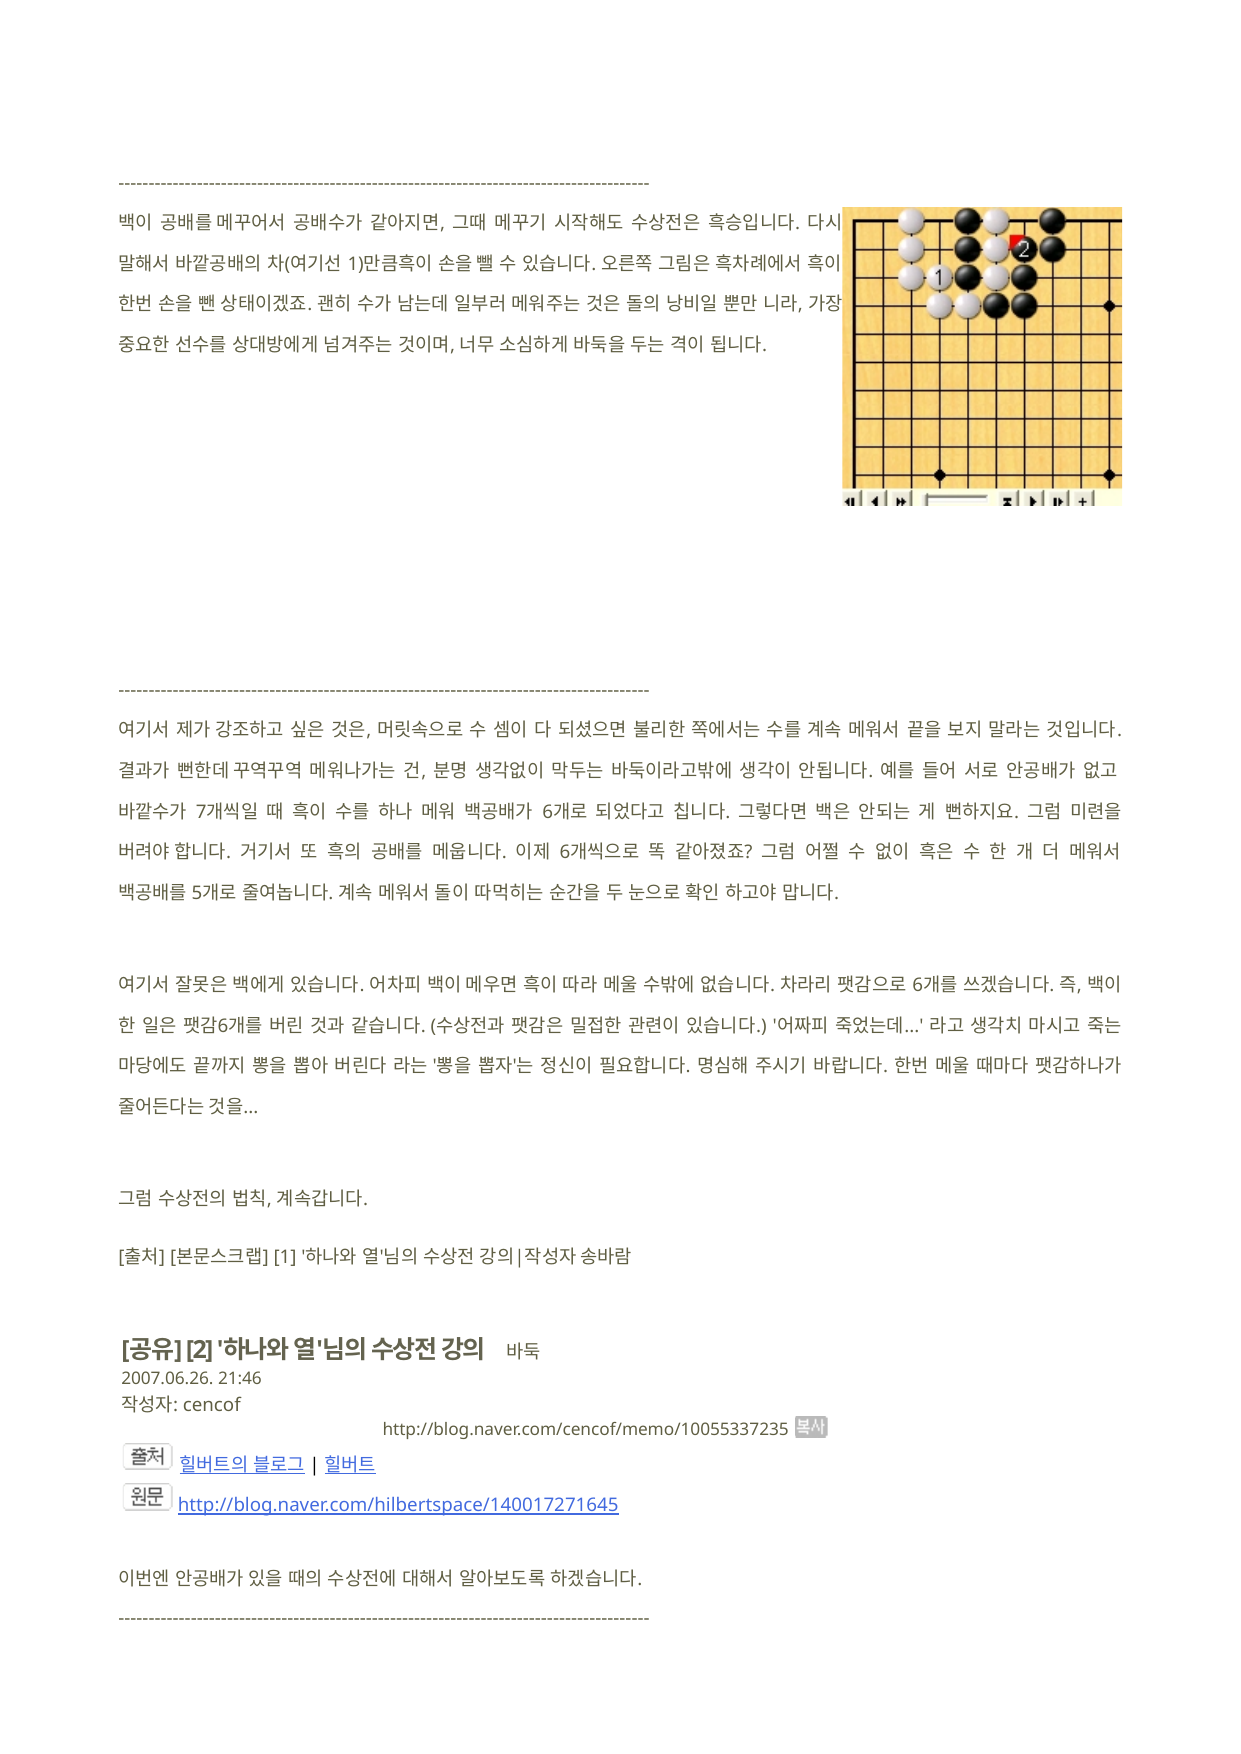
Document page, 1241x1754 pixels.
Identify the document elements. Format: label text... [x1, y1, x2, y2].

text [출처] [본문스크랩] [1] '하나와 열'님의 수상전 강의|작성자 송바람 [118, 1241, 1122, 1268]
text ---------------------------------------------------------------------------------------- [118, 677, 1122, 702]
text 이번엔 안공배가 있을 때의 수상전에 대해서 알아보도록 하겠습니다. [118, 1563, 1122, 1590]
picture [122, 1443, 173, 1470]
picture [122, 1483, 173, 1511]
text 힐버트의 블로그 | 힐버트 http://blog.naver.com/hilbertspace/140017271645 [118, 1443, 1122, 1517]
text ---------------------------------------------------------------------------------------- [118, 1604, 1122, 1629]
text 여기서 제가 강조하고 싶은 것은, 머릿속으로 수 셈이 다 되셨으면 불리한 쪽에서는 수를 계속 메워서 끝을 보지 말라는 것입니다. 결과가 뻔한데 꾸역꾸역 메워나가는 건, 분명 생각없이 막두는 바둑이라고밖에 생각이 안됩니다. 예를 들어 서로 안공배가 없고 바깥수가 7개씩일 때 흑이 수를 하나 메워 백공배가 6개로 되었다고 칩니다. 그렇다면 백은 안되는 게 뻔하지요. 그럼 미련을 버려야 합니다. 거기서 또 흑의 공배를 메웁니다. 이제 6개씩으로 똑 같아졌죠? 그럼 어쩔 수 없이 흑은 수 한 개 더 메워서 백공배를 5개로 줄여놉니다. 계속 메워서 돌이 따먹히는 순간을 두 눈으로 확인 하고야 맙니다. [118, 715, 1122, 905]
text 그럼 수상전의 법칙, 계속갑니다. [118, 1183, 1122, 1211]
text 여기서 잘못은 백에게 있습니다. 어차피 백이 메우면 흑이 따라 메울 수밖에 없습니다. 차라리 팻감으로 6개를 쓰겠습니다. 즉, 백이 한 일은 팻감6개를 버린 것과 같습니다. (수상전과 팻감은 밀접한 관련이 있습니다.) '어짜피 죽었는데...' 라고 생각치 마시고 죽는 마당에도 끝까지 뽕을 뽑아 버린다 라는 '뽕을 뽑자'는 정신이 필요합니다. 명심해 주시기 바랍니다. 한번 메울 때마다 팻감하나가 줄어든다는 것을... [118, 969, 1122, 1119]
table_header [공유] [2] '하나와 열'님의 수상전 강의 바둑 2007.06.26. 21:46 작성자: cencof http://blog.naver.com/cencof/memo/10055337235 [118, 1327, 831, 1443]
text ---------------------------------------------------------------------------------------- [118, 169, 1122, 195]
picture [842, 207, 1123, 506]
picture [795, 1416, 828, 1438]
text 백이 공배를 메꾸어서 공배수가 같아지면, 그때 메꾸기 시작해도 수상전은 흑승입니다. 다시 말해서 바깥공배의 차(여기선 1)만큼흑이 손을 뺄 수 있습니다. 오른쪽 그림은 흑차례에서 흑이 한번 손을 뺀 상태이겠죠. 괜히 수가 남는데 일부러 메워주는 것은 돌의 낭비일 뿐만 니라, 가장 중요한 선수를 상대방에게 넘겨주는 것이며, 너무 소심하게 바둑을 두는 격이 됩니다. [118, 207, 842, 357]
